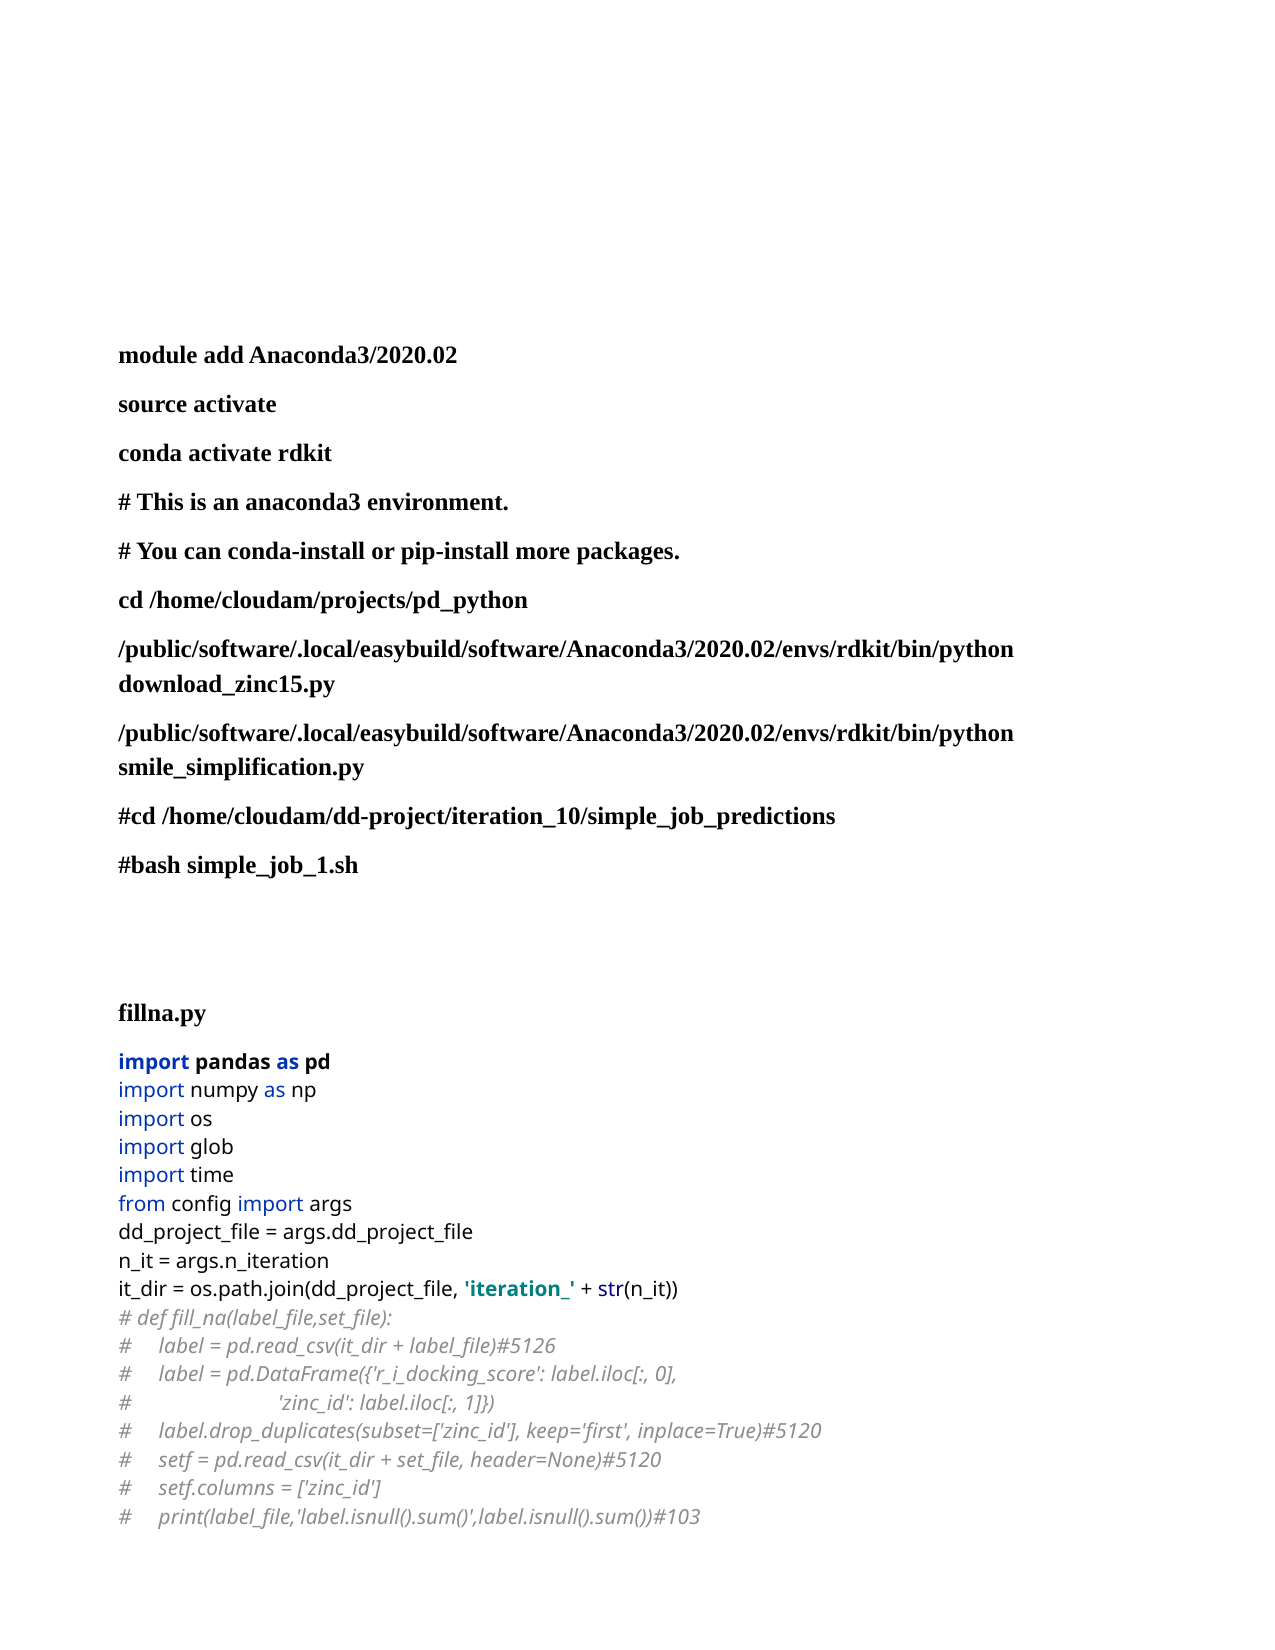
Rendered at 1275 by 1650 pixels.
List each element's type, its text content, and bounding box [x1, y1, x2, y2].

text import glob [118, 1132, 1157, 1161]
text import numpy as np [118, 1075, 1157, 1104]
text conda activate rdkit [118, 438, 1157, 467]
text # 'zinc_id': label.iloc[:, 1]}) [118, 1388, 1157, 1416]
text source activate [118, 389, 1157, 418]
text from config import args [118, 1189, 1157, 1217]
text # label = pd.DataFrame({'r_i_docking_score': label.iloc[:, 0], [118, 1359, 1157, 1388]
text # label.drop_duplicates(subset=['zinc_id'], keep='first', inplace=True)#5120 [118, 1416, 1157, 1445]
text it_dir = os.path.join(dd_project_file, 'iteration_' + str(n_it)) [118, 1274, 1157, 1303]
text # You can conda-install or pip-install more packages. [118, 536, 1157, 565]
text fillna.py [118, 998, 1157, 1026]
text # This is an anaconda3 environment. [118, 487, 1157, 516]
text import time [118, 1161, 1157, 1189]
text /public/software/.local/easybuild/software/Anaconda3/2020.02/envs/rdkit/bin/python smile_simplification.py [118, 718, 1157, 781]
text # def fill_na(label_file,set_file): [118, 1303, 1157, 1331]
text import pandas as pd [118, 1047, 1157, 1075]
text /public/software/.local/easybuild/software/Anaconda3/2020.02/envs/rdkit/bin/python download_zinc15.py [118, 634, 1157, 698]
text #cd /home/cloudam/dd-project/iteration_10/simple_job_predictions [118, 801, 1157, 830]
text import os [118, 1104, 1157, 1132]
text # setf.columns = ['zinc_id'] [118, 1473, 1157, 1502]
text n_it = args.n_iteration [118, 1246, 1157, 1274]
text # setf = pd.read_csv(it_dir + set_file, header=None)#5120 [118, 1445, 1157, 1473]
text # label = pd.read_csv(it_dir + label_file)#5126 [118, 1331, 1157, 1359]
text #bash simple_job_1.sh [118, 851, 1157, 879]
text dd_project_file = args.dd_project_file [118, 1217, 1157, 1246]
text cd /home/cloudam/projects/pd_python [118, 585, 1157, 614]
text module add Anaconda3/2020.02 [118, 340, 1157, 369]
text # print(label_file,'label.isnull().sum()',label.isnull().sum())#103 [118, 1502, 1157, 1530]
